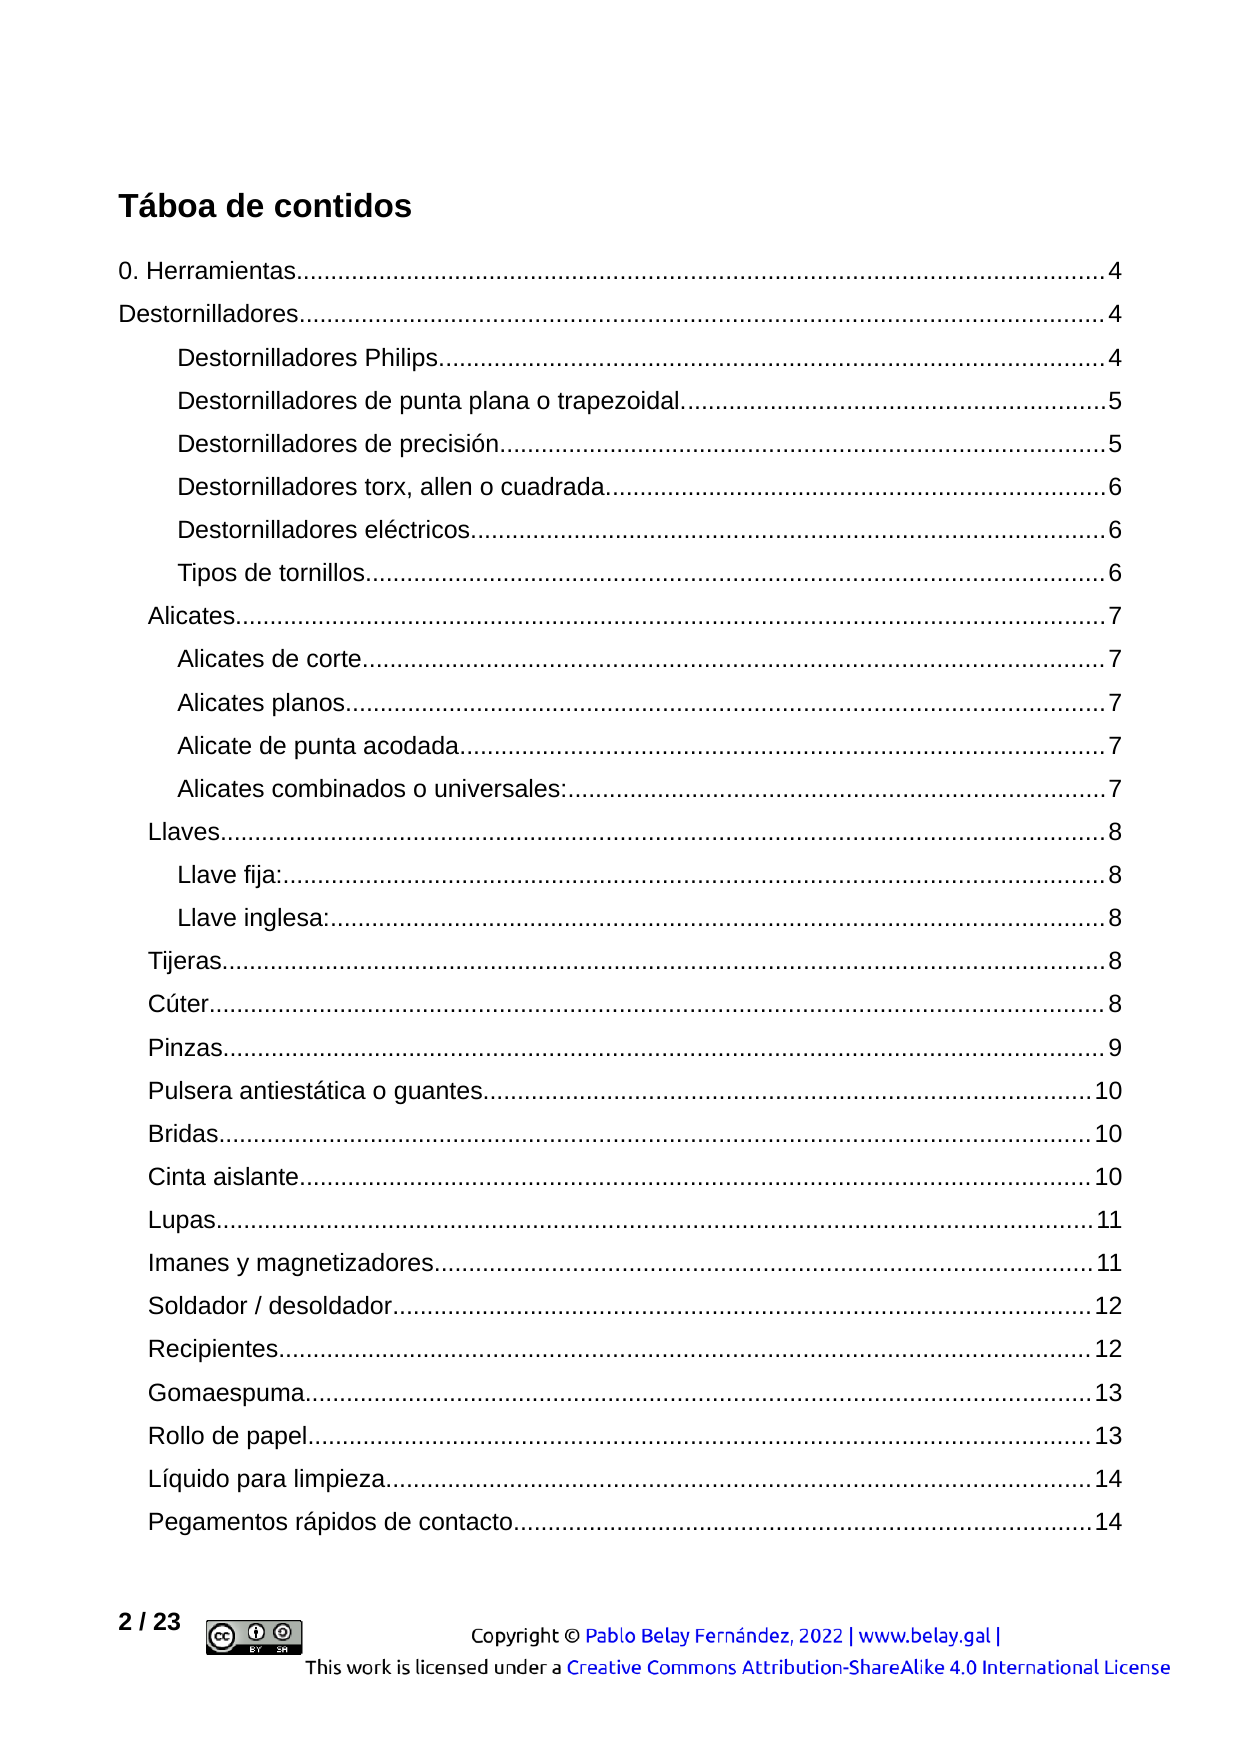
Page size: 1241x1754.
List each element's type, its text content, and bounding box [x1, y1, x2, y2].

text Tijeras 8 [148, 946, 1122, 975]
text Tipos de tornillos. 6 [177, 558, 1122, 587]
text Destornilladores torx, allen o cuadrada. 6 [177, 472, 1122, 501]
text Rollo de papel 13 [148, 1421, 1122, 1449]
text Alicates planos.. 7 [177, 688, 1122, 716]
text Llave inglesa: 8 [177, 903, 1122, 932]
text Lupas 11 [148, 1205, 1122, 1234]
text Cúter 8 [148, 989, 1122, 1018]
text Pinzas 9 [148, 1033, 1122, 1061]
text Cinta aislante 10 [148, 1162, 1122, 1191]
text Alicate de punta acodada 7 [177, 731, 1122, 759]
text Bridas 10 [148, 1119, 1122, 1148]
text Pulsera antiestática o guantes 10 [148, 1076, 1122, 1104]
text Pegamentos rápidos de contacto 14 [148, 1507, 1122, 1536]
text Destornilladores Philips. 4 [177, 343, 1122, 371]
text Gomaespuma 13 [148, 1378, 1122, 1406]
text Alicates 7 [148, 601, 1122, 630]
text Destornilladores de precisión. 5 [177, 429, 1122, 458]
text Llaves 8 [148, 817, 1122, 846]
subtitle Táboa de contidos [118, 186, 1122, 225]
text Destornilladores 4 [118, 299, 1122, 328]
text Llave fija: 8 [177, 860, 1122, 889]
picture [200, 1604, 1205, 1690]
text Alicates de corte. 7 [177, 644, 1122, 673]
text Recipientes 12 [148, 1334, 1122, 1363]
text Destornilladores de punta plana o trapezoidal. 5 [177, 386, 1122, 414]
text Líquido para limpieza 14 [148, 1464, 1122, 1493]
text Alicates combinados o universales: 7 [177, 774, 1122, 803]
text Imanes y magnetizadores 11 [148, 1248, 1122, 1277]
text Destornilladores eléctricos. 6 [177, 515, 1122, 544]
text Soldador / desoldador 12 [148, 1291, 1122, 1320]
text 0. Herramientas. 4 [118, 256, 1122, 285]
